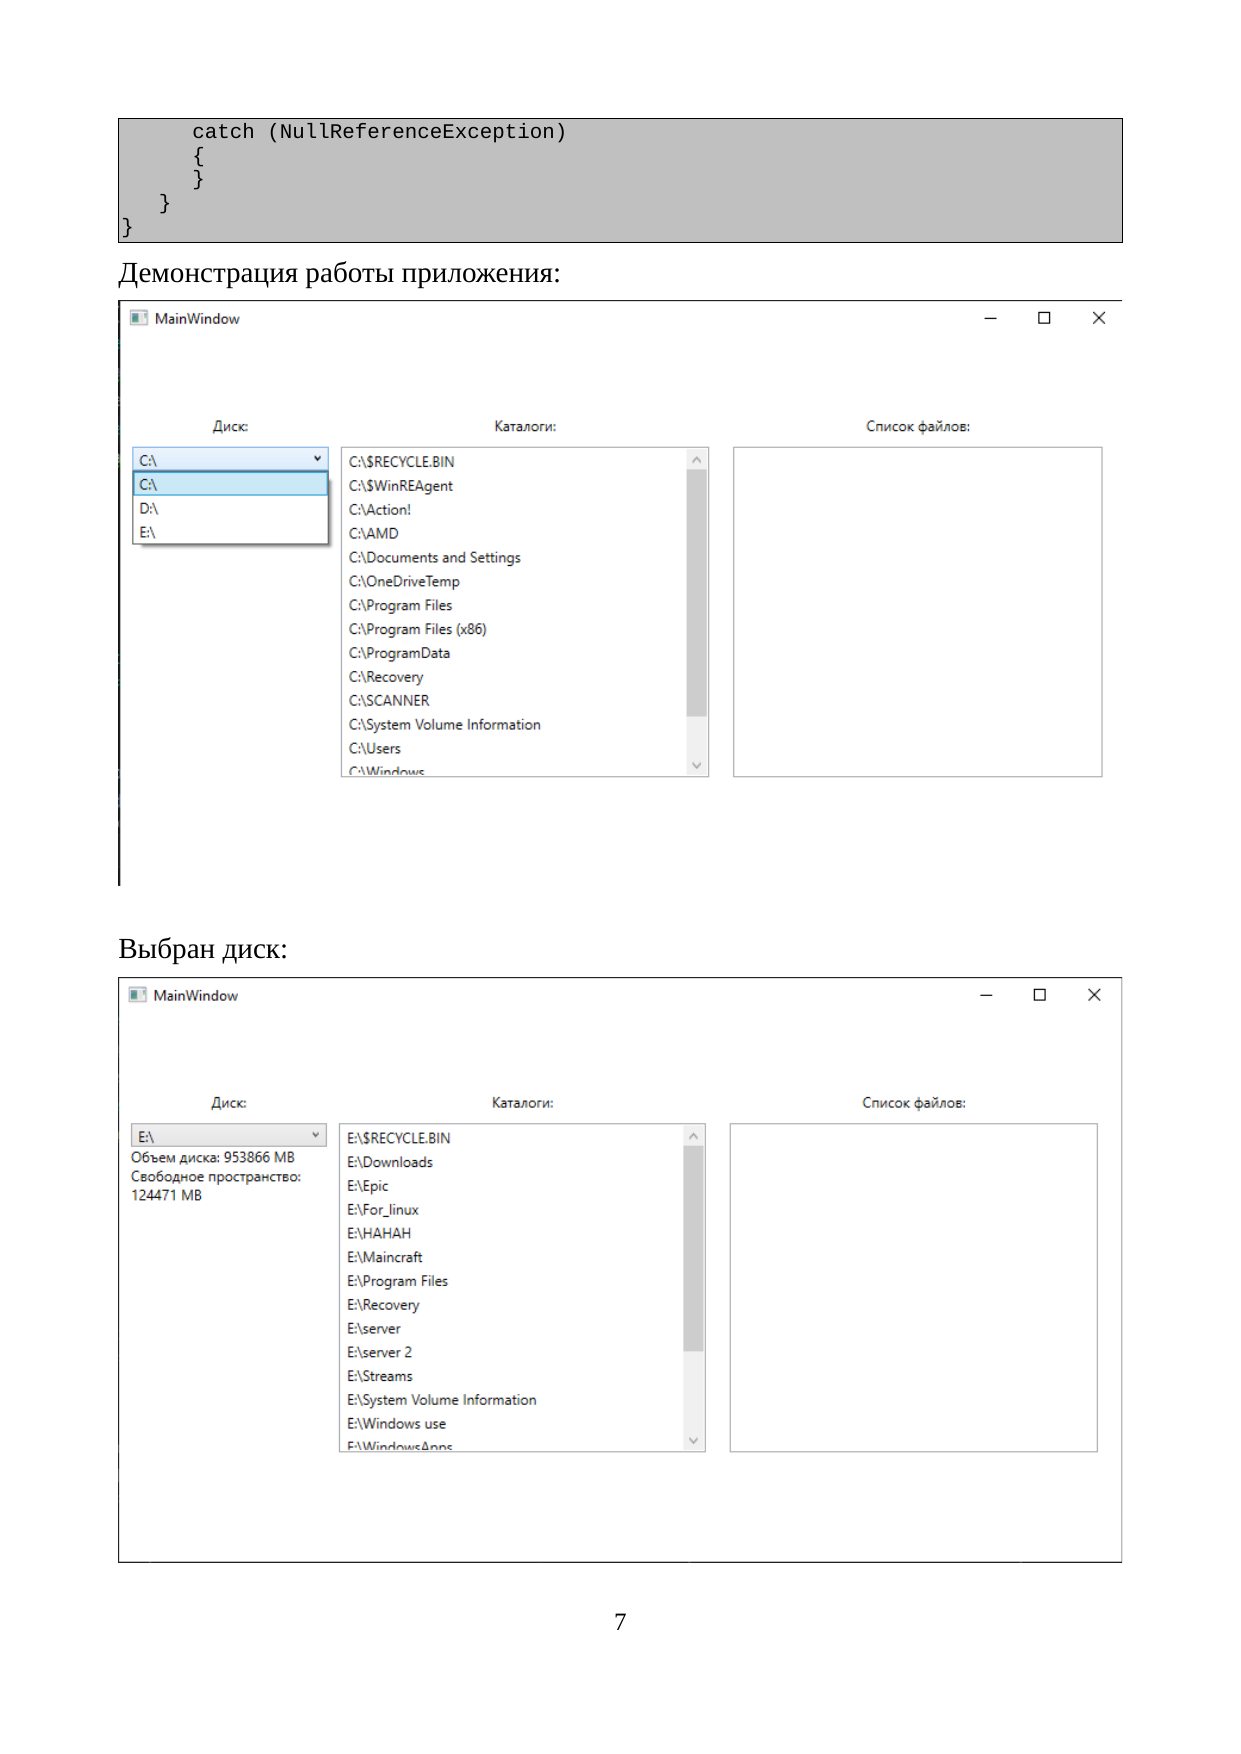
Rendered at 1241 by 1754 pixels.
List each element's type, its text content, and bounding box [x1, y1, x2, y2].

text Демонстрация работы приложения: [118, 255, 1122, 288]
text catch (NullReferenceException) [119, 119, 1122, 142]
picture [118, 977, 1123, 1563]
text } [119, 189, 1122, 213]
text Выбран диск: [118, 932, 1122, 965]
text { [119, 142, 1122, 165]
picture [118, 300, 1123, 886]
text } [119, 213, 1122, 242]
text } [119, 165, 1122, 189]
